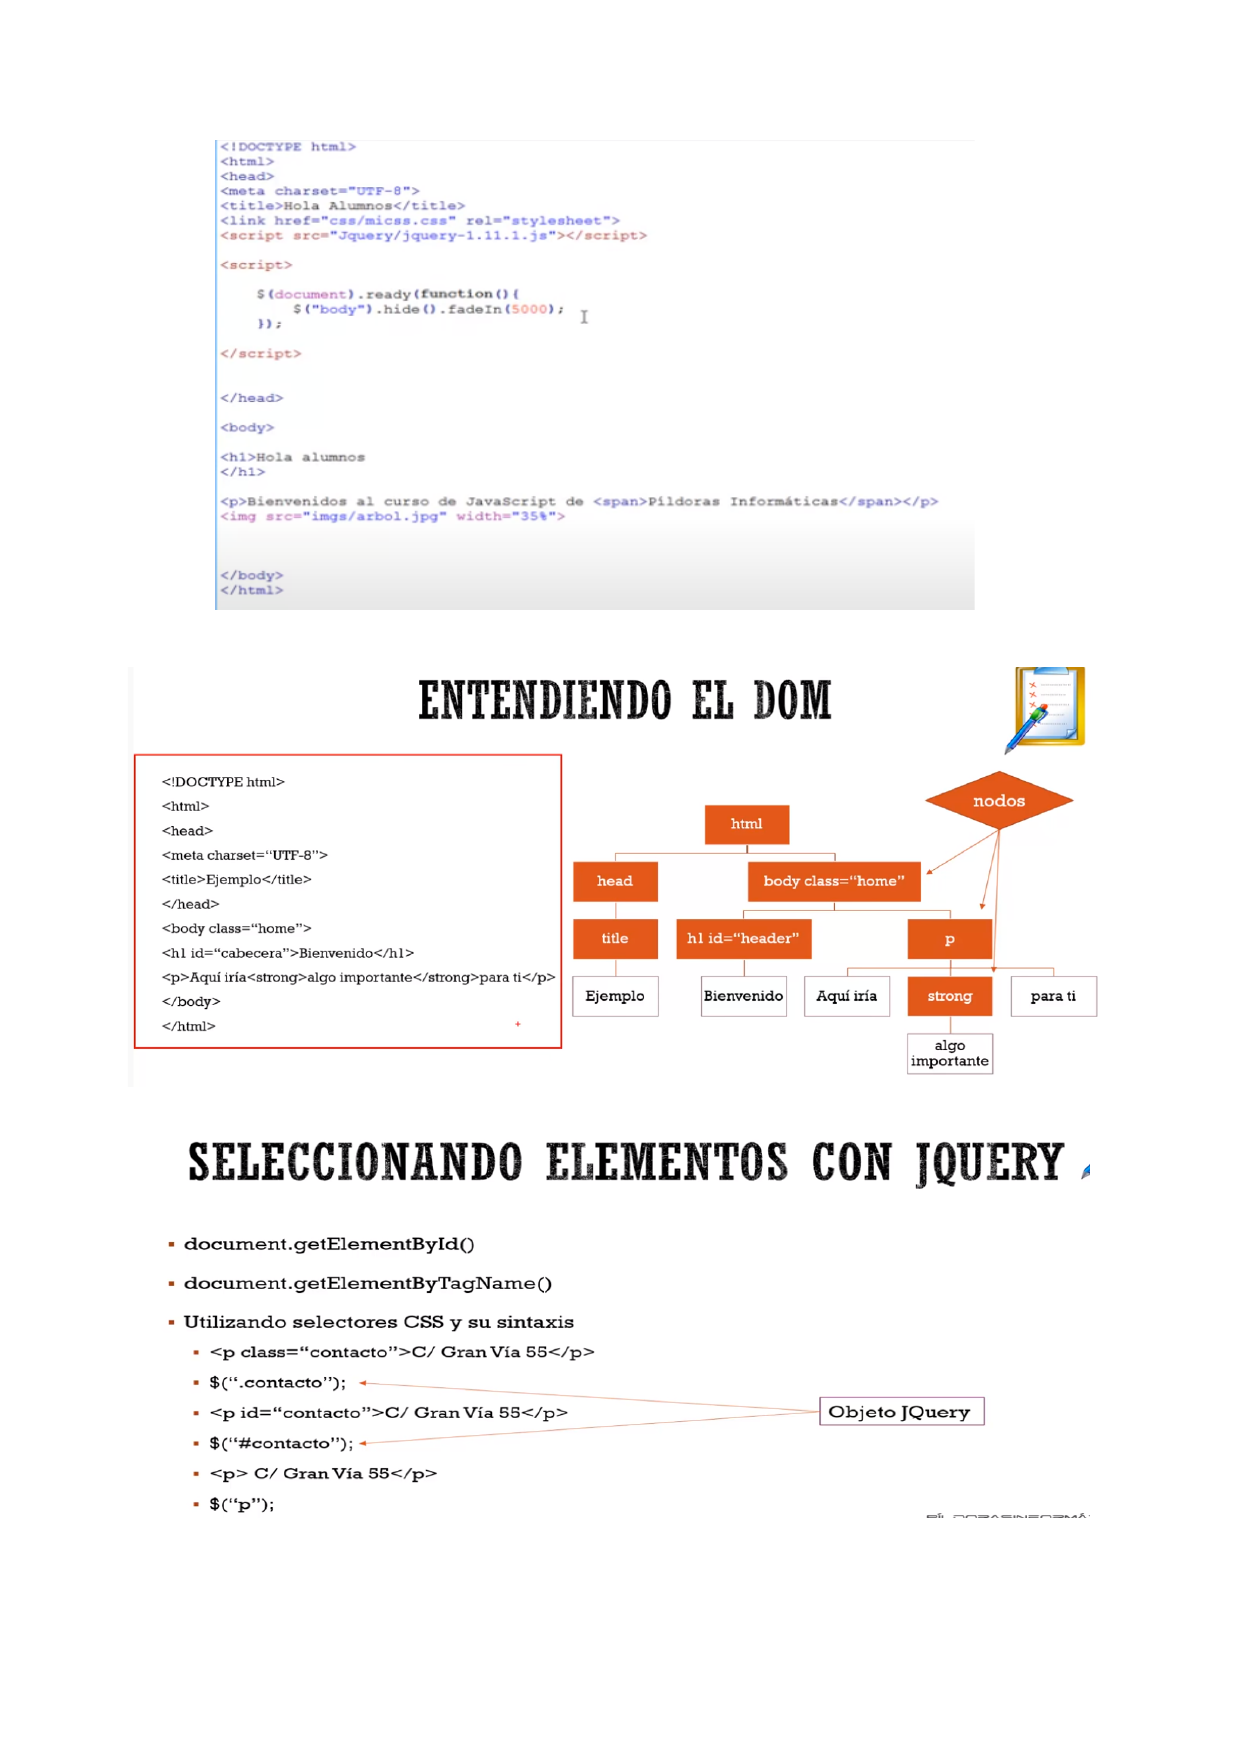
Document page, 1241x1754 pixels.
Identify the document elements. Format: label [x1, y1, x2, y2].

picture [215, 140, 975, 610]
picture [150, 1115, 1090, 1518]
picture [127, 667, 1113, 1087]
